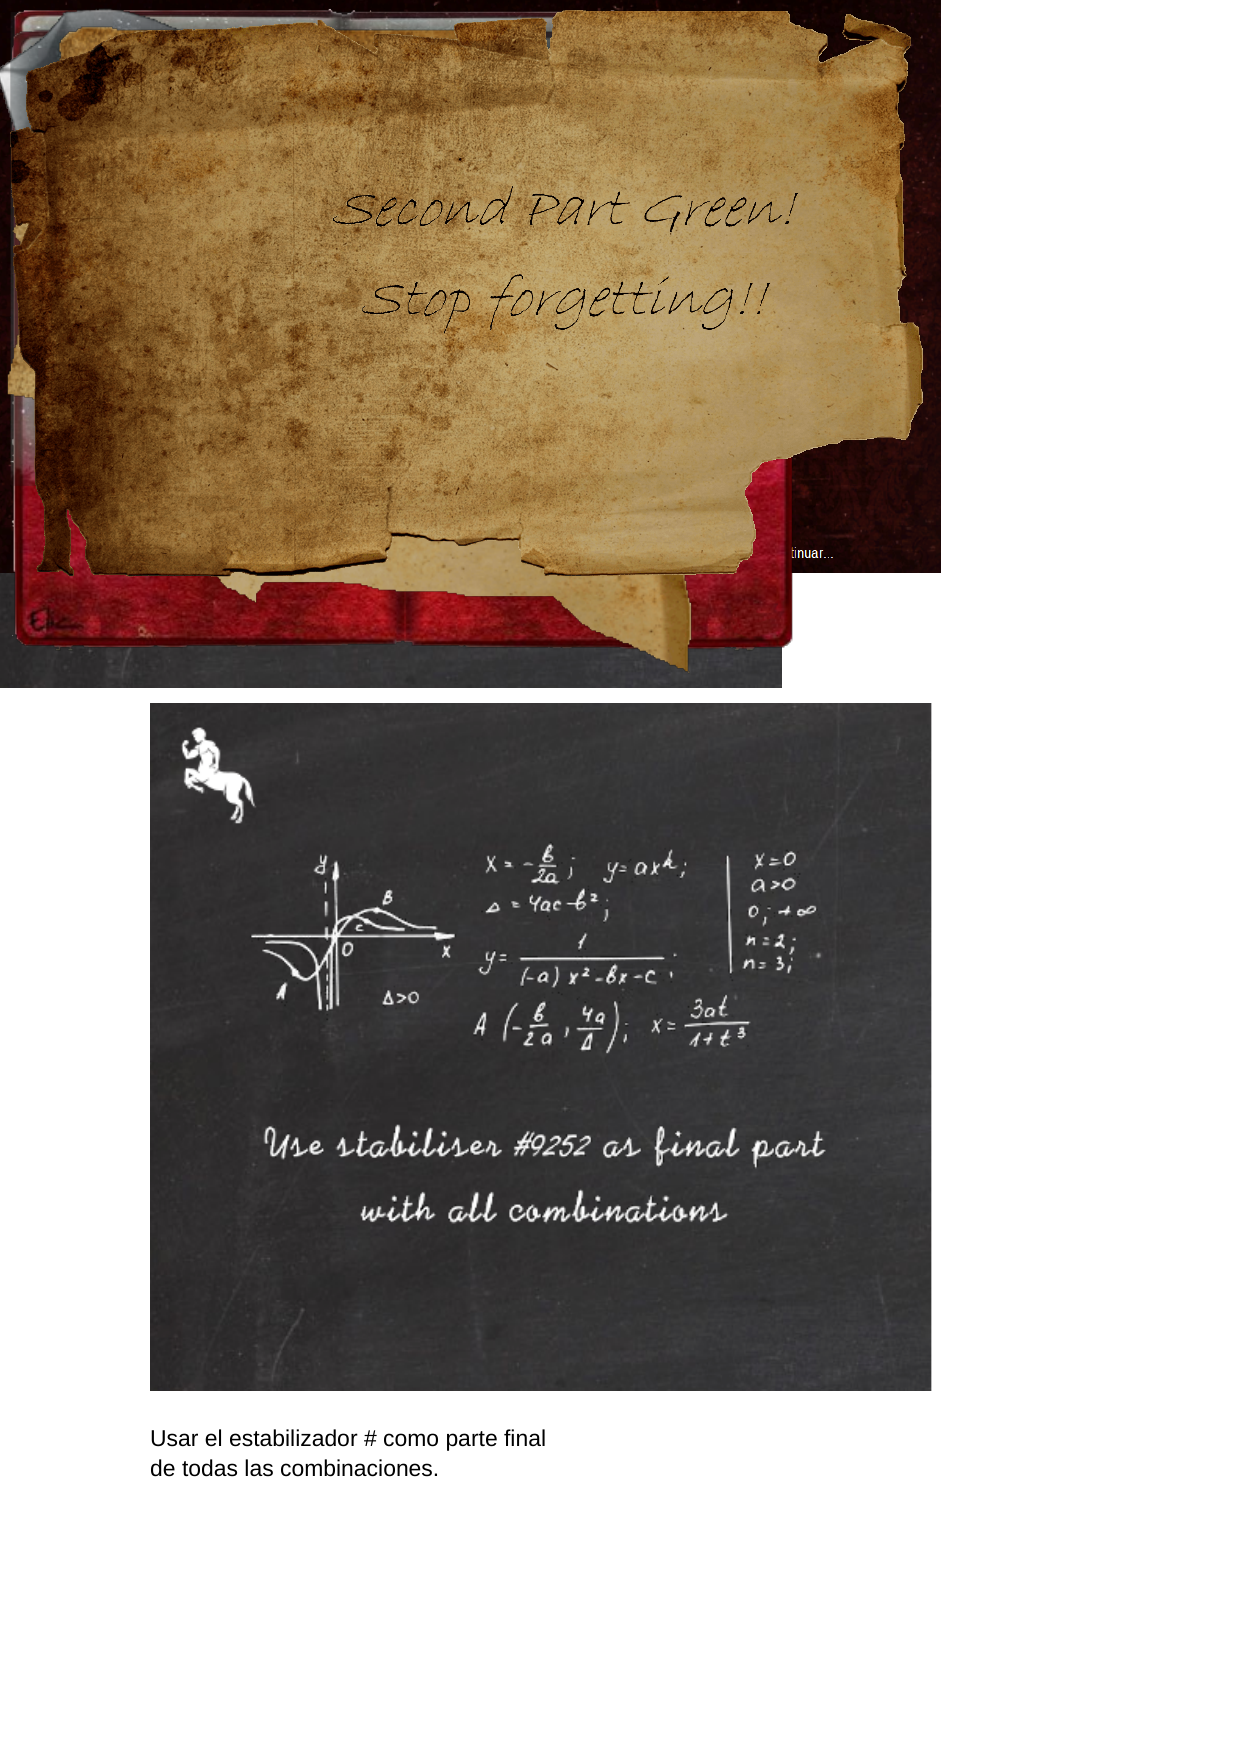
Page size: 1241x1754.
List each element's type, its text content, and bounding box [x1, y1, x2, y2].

text de todas las combinaciones. [150, 1455, 1090, 1481]
text Usar el estabilizador # como parte final [150, 1425, 1090, 1451]
picture [0, 0, 941, 1391]
